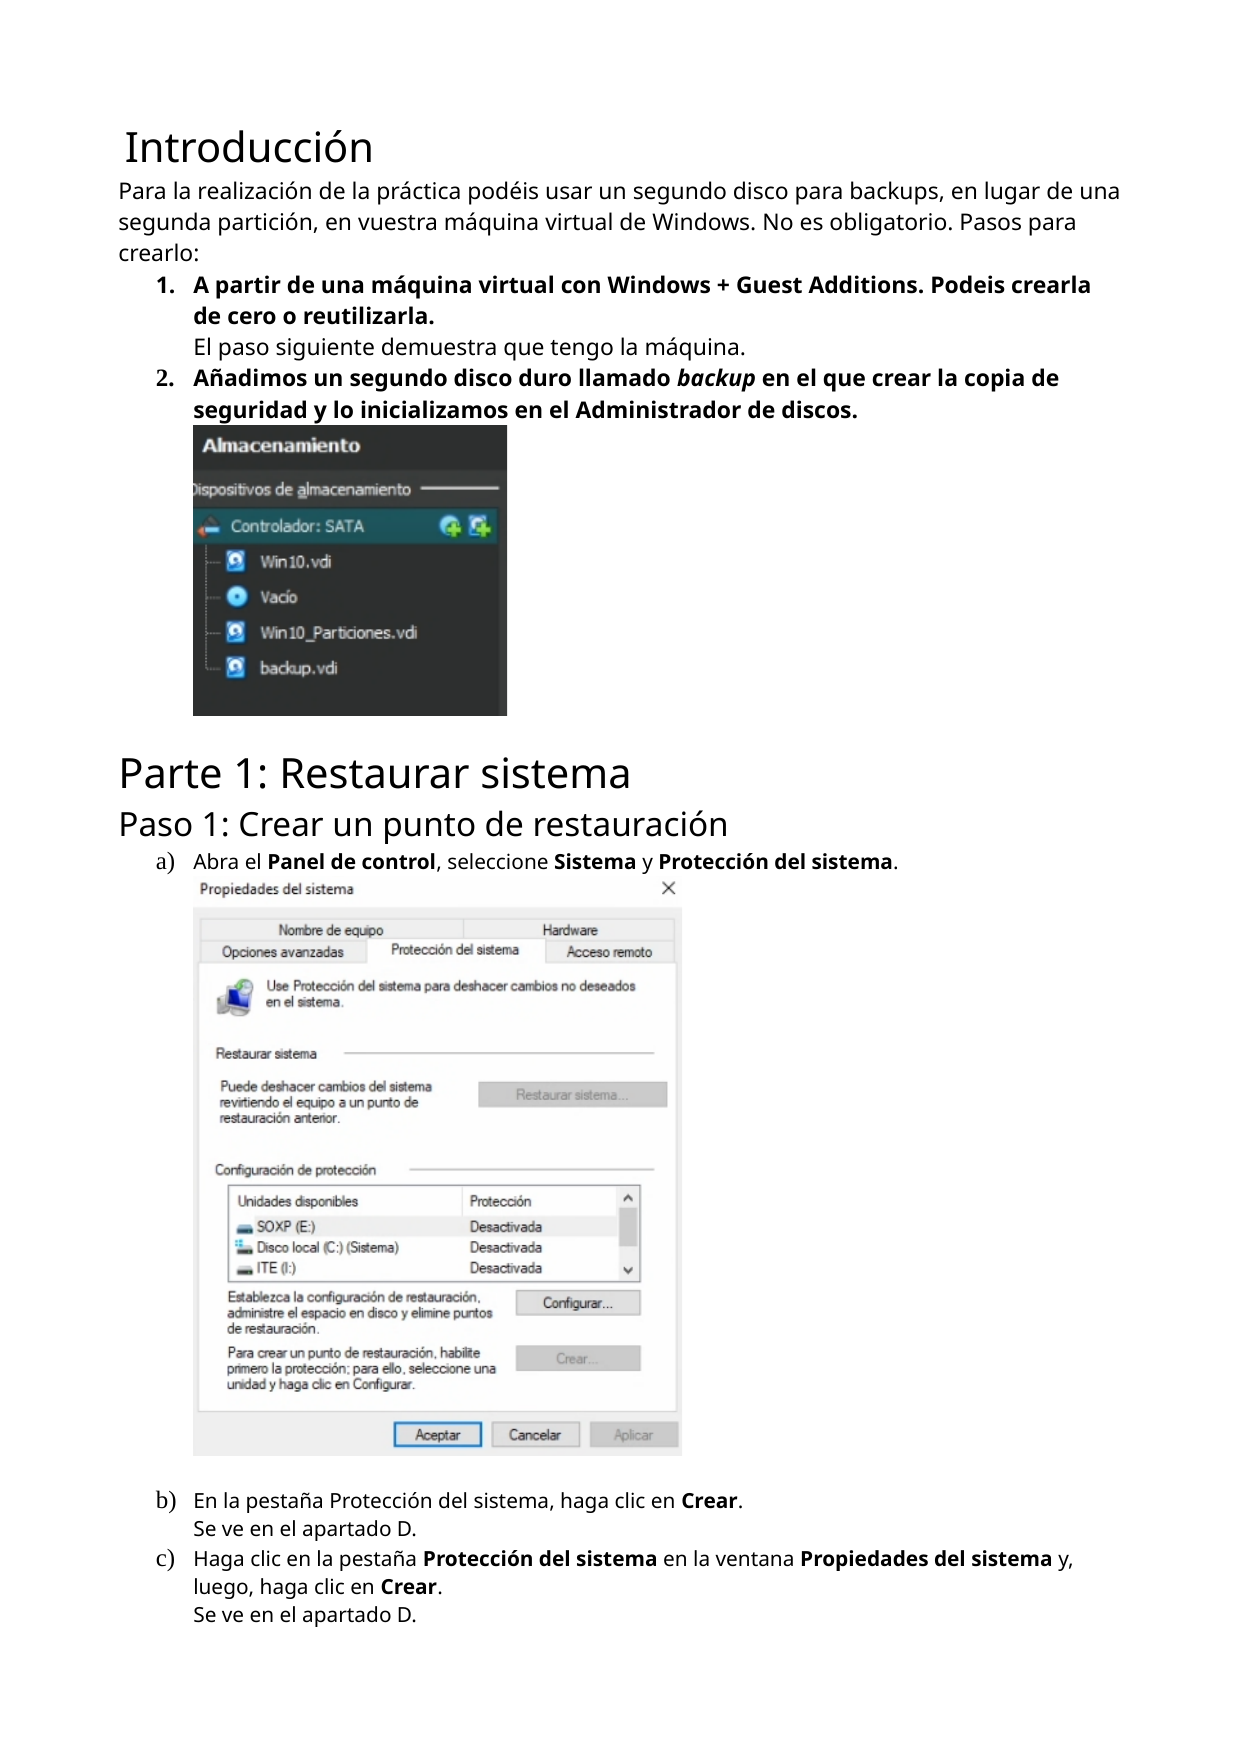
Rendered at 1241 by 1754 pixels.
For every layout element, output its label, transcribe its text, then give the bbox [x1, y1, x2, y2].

list En la pestaña Protección del sistema, haga clic en Crear. [156, 1485, 1122, 1514]
list El paso siguiente demuestra que tengo la máquina. [156, 331, 1122, 362]
text Para la realización de la práctica podéis usar un segundo disco para backups, en lugar de una segunda partición, en vuestra máquina virtual de Windows. No es obligatorio. Pasos para crearlo: [118, 175, 1122, 269]
picture [193, 425, 508, 716]
text Paso 1: Crear un punto de restauración [118, 801, 1122, 846]
list Se ve en el apartado D. [156, 1514, 1122, 1543]
list Haga clic en la pestaña Protección del sistema en la ventana Propiedades del sistema y, luego, haga clic en Crear. [156, 1543, 1122, 1601]
text Introducción [118, 118, 1122, 175]
list A partir de una máquina virtual con Windows + Guest Additions. Podeis crearla de cero o reutilizarla. [156, 269, 1122, 331]
list Se ve en el apartado D. [156, 1601, 1122, 1629]
list Añadimos un segundo disco duro llamado backup en el que crear la copia de seguridad y lo inicializamos en el Administrador de discos. [156, 362, 1122, 425]
picture [193, 876, 683, 1456]
text Parte 1: Restaurar sistema [118, 744, 1122, 801]
list Abra el Panel de control, seleccione Sistema y Protección del sistema. [156, 846, 1122, 876]
